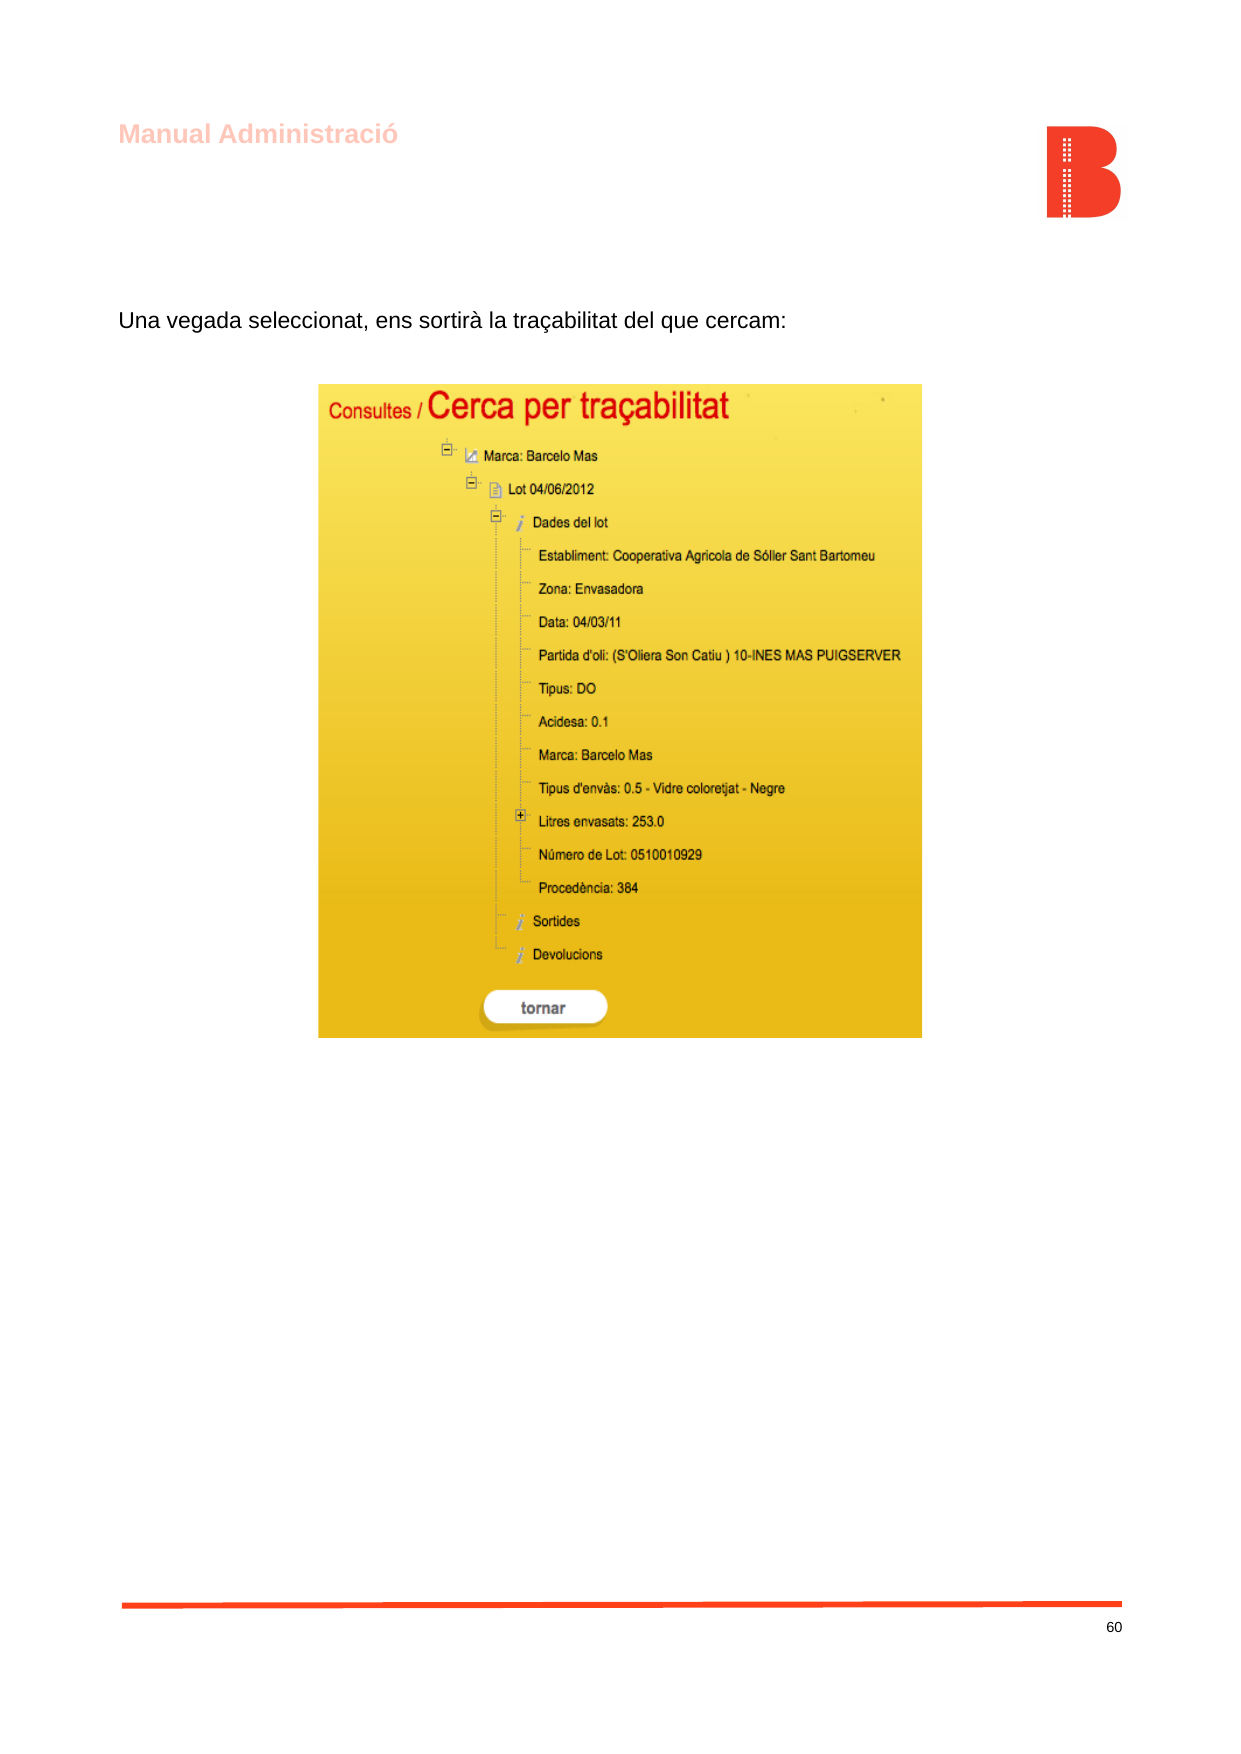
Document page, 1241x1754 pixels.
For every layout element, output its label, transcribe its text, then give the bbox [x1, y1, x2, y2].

picture [1036, 124, 1130, 221]
picture [318, 384, 923, 1038]
text Una vegada seleccionat, ens sortirà la traçabilitat del que cercam: [118, 307, 1122, 333]
